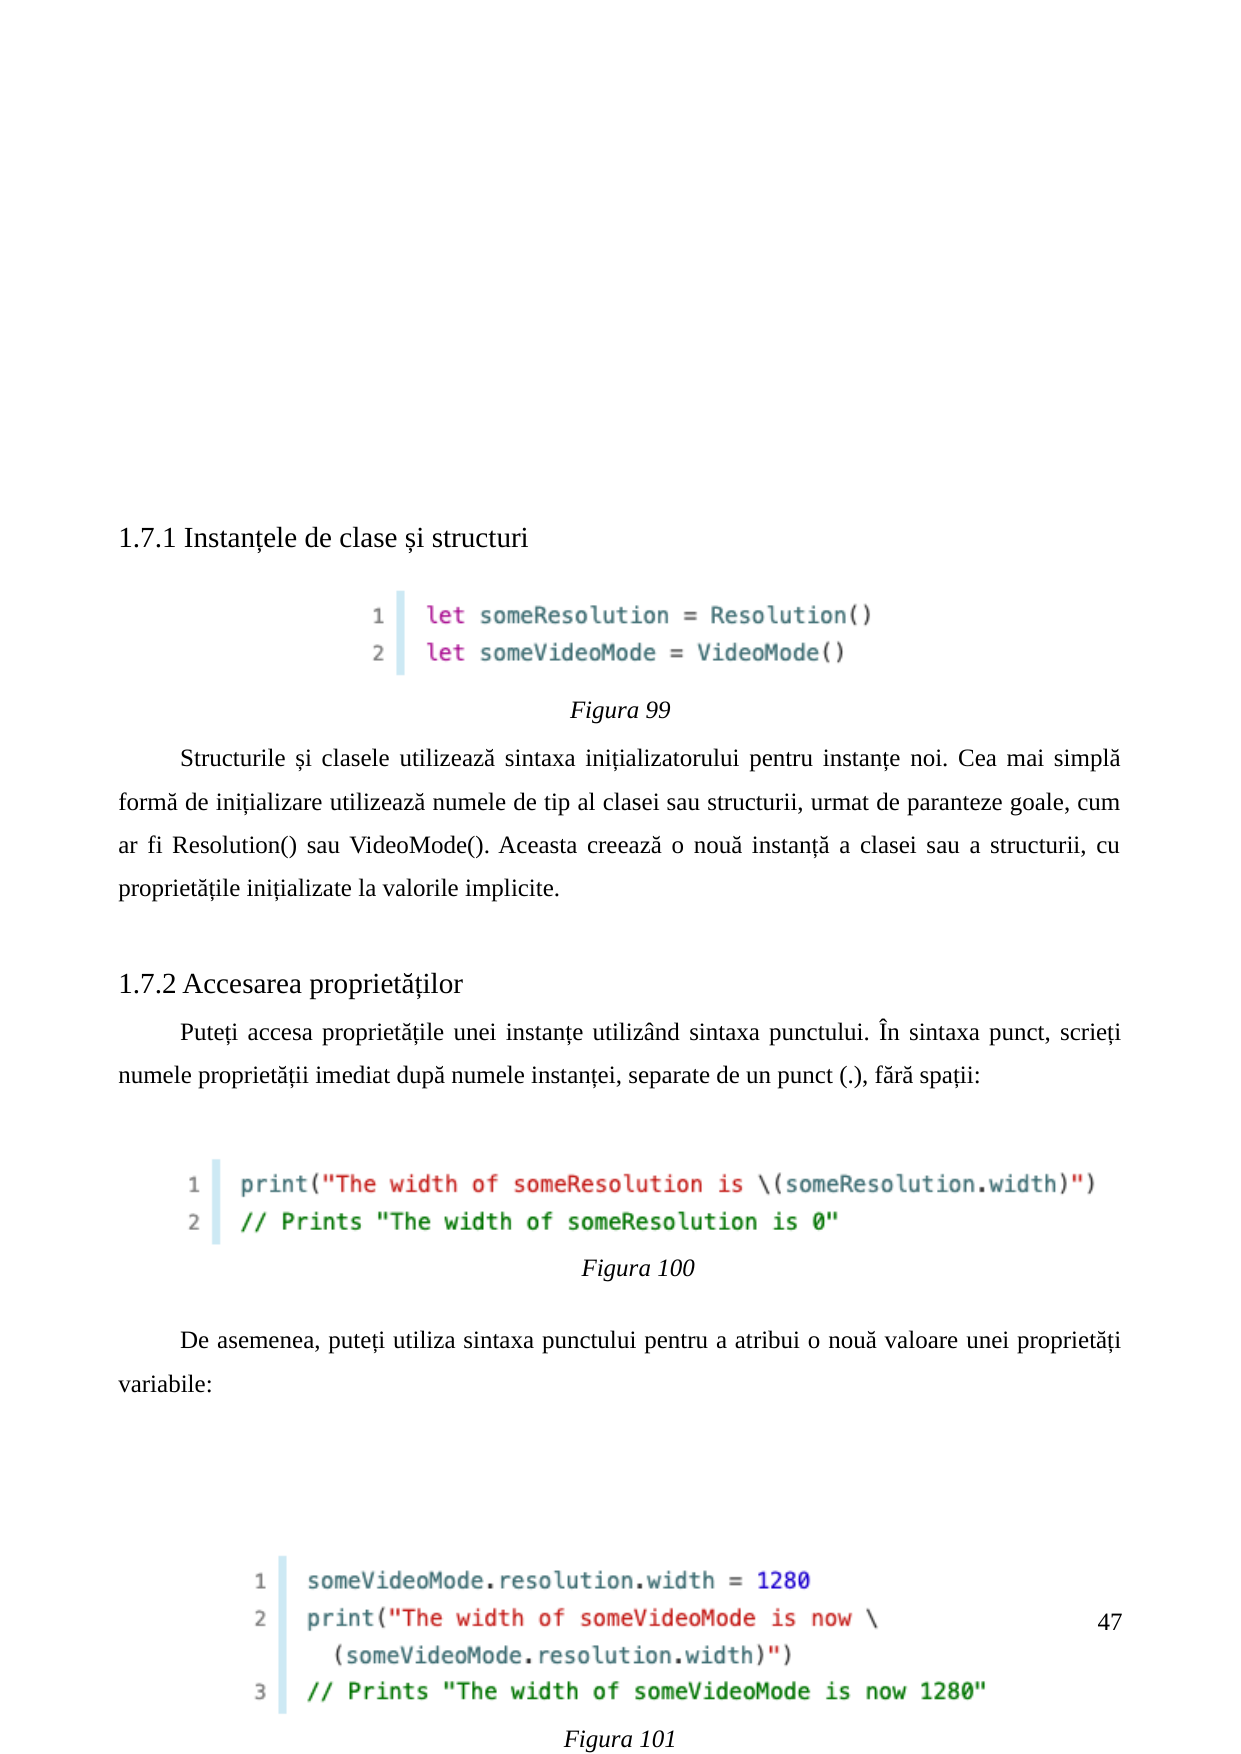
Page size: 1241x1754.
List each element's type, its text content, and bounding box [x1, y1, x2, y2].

text Structurile și clasele utilizează sintaxa inițializatorului pentru instanțe noi. Cea mai simplă formă de inițializare utilizează numele de tip al clasei sau structurii, urmat de paranteze goale, cum ar fi Resolution() sau VideoMode(). Aceasta creează o nouă instanță a clasei sau a structurii, cu proprietățile inițializate la valorile implicite. [118, 743, 1122, 902]
text De asemenea, puteți utiliza sintaxa punctului pentru a atribui o nouă valoare unei proprietăți variabile: [118, 1326, 1122, 1397]
picture [240, 1553, 1001, 1719]
text Figura 101 [240, 1719, 1000, 1752]
picture [172, 1153, 1104, 1248]
text Figura 99 [358, 690, 882, 724]
text 1.7.2 Accesarea proprietăților [118, 966, 1122, 1000]
text Puteți accesa proprietățile unei instanțe utilizând sintaxa punctului. În sintaxa punct, scrieți numele proprietății imediat după numele instanței, separate de un punct (.), fără spații: [118, 1017, 1122, 1088]
text Figura 100 [172, 1248, 1104, 1282]
picture [358, 583, 883, 690]
subtitle 1.7.1 Instanțele de clase și structuri [118, 521, 1122, 554]
